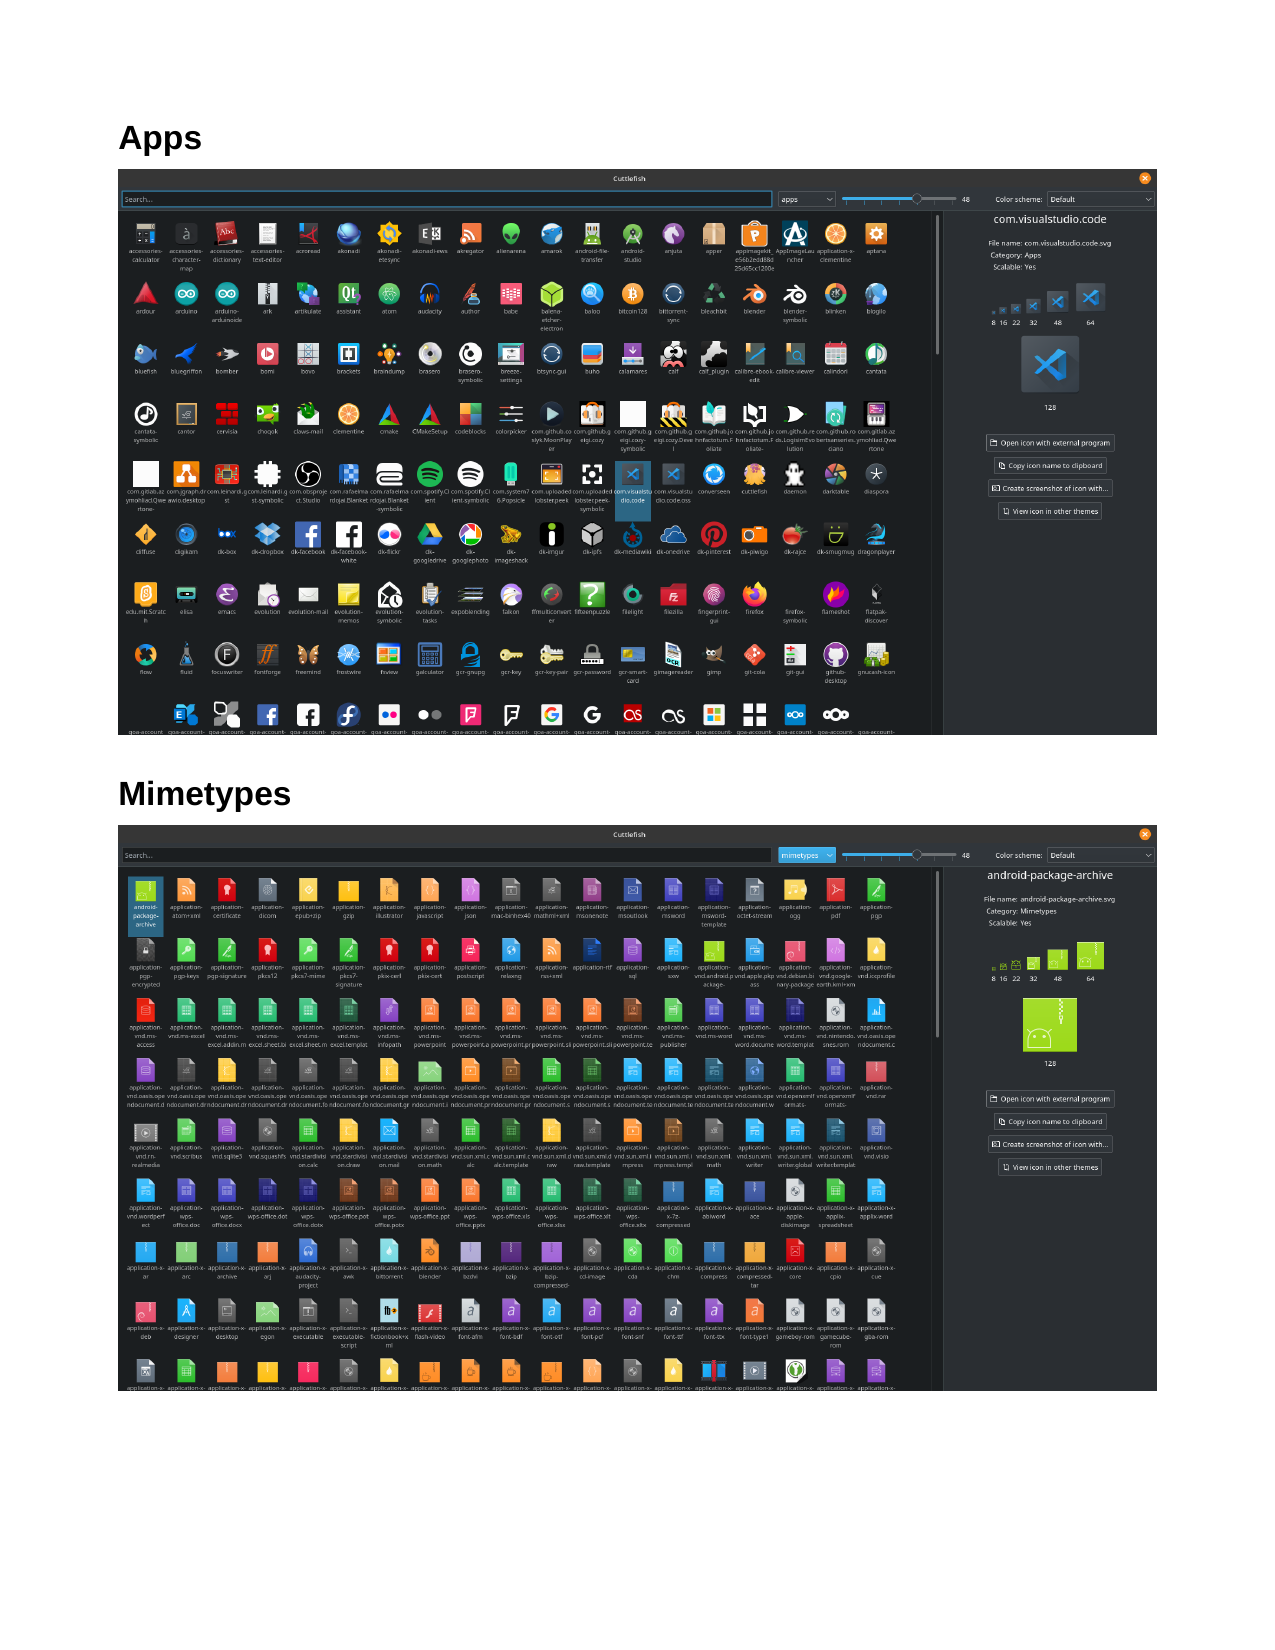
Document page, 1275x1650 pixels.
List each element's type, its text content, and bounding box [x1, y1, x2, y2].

subtitle Mimetypes [118, 774, 1157, 813]
picture [118, 169, 1157, 735]
picture [118, 825, 1157, 1391]
subtitle Apps [118, 118, 1157, 157]
